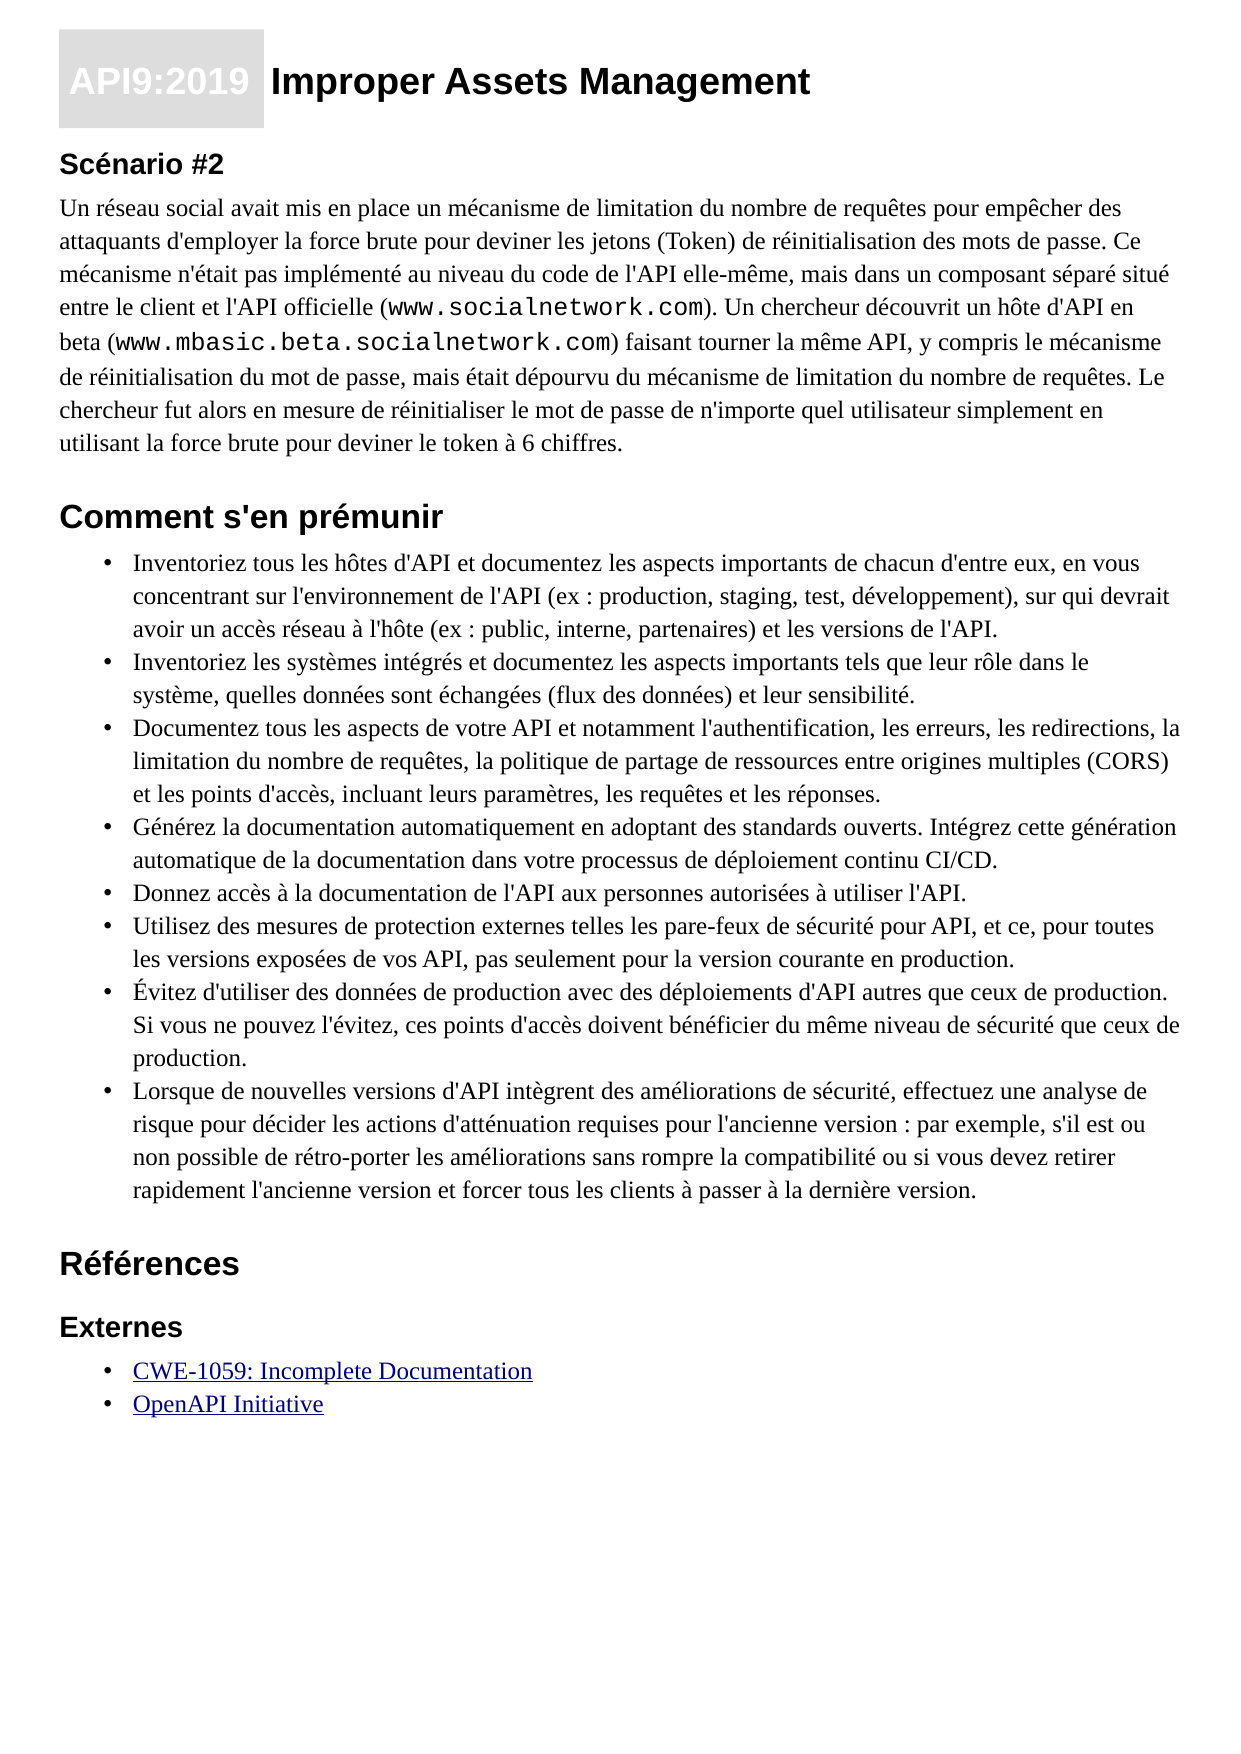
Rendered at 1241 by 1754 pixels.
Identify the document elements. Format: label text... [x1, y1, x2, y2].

list Documentez tous les aspects de votre API et notamment l'authentification, les erreurs, les redirections, la limitation du nombre de requêtes, la politique de partage de ressources entre origines multiples (CORS) et les points d'accès, incluant leurs paramètres, les requêtes et les réponses. [103, 713, 1181, 808]
subtitle Références [59, 1244, 1181, 1282]
list Utilisez des mesures de protection externes telles les pare-feux de sécurité pour API, et ce, pour toutes les versions exposées de vos API, pas seulement pour la version courante en production. [103, 911, 1181, 973]
list Inventoriez tous les hôtes d'API et documentez les aspects importants de chacun d'entre eux, en vous concentrant sur l'environnement de l'API (ex : production, staging, test, développement), sur qui devrait avoir un accès réseau à l'hôte (ex : public, interne, partenaires) et les versions de l'API. [103, 548, 1181, 643]
list OpenAPI Initiative [103, 1389, 1181, 1417]
list Donnez accès à la documentation de l'API aux personnes autorisées à utiliser l'API. [103, 878, 1181, 907]
subtitle Externes [59, 1309, 1181, 1343]
list Inventoriez les systèmes intégrés et documentez les aspects importants tels que leur rôle dans le système, quelles données sont échangées (flux des données) et leur sensibilité. [103, 647, 1181, 709]
list Lorsque de nouvelles versions d'API intègrent des améliorations de sécurité, effectuez une analyse de risque pour décider les actions d'atténuation requises pour l'ancienne version : par exemple, s'il est ou non possible de rétro-porter les améliorations sans rompre la compatibilité ou si vous devez retirer rapidement l'ancienne version et forcer tous les clients à passer à la dernière version. [103, 1076, 1181, 1204]
list Évitez d'utiliser des données de production avec des déploiements d'API autres que ceux de production. Si vous ne pouvez l'évitez, ces points d'accès doivent bénéficier du même niveau de sécurité que ceux de production. [103, 977, 1181, 1072]
subtitle Scénario #2 [59, 147, 1181, 181]
text Un réseau social avait mis en place un mécanisme de limitation du nombre de requêtes pour empêcher des attaquants d'employer la force brute pour deviner les jetons (Token) de réinitialisation des mots de passe. Ce mécanisme n'était pas implémenté au niveau du code de l'API elle-même, mais dans un composant séparé situé entre le client et l'API officielle (www.socialnetwork.com). Un chercheur découvrit un hôte d'API en beta (www.mbasic.beta.socialnetwork.com) faisant tourner la même API, y compris le mécanisme de réinitialisation du mot de passe, mais était dépourvu du mécanisme de limitation du nombre de requêtes. Le chercheur fut alors en mesure de réinitialiser le mot de passe de n'importe quel utilisateur simplement en utilisant la force brute pour deviner le token à 6 chiffres. [59, 193, 1181, 457]
list Générez la documentation automatiquement en adoptant des standards ouverts. Intégrez cette génération automatique de la documentation dans votre processus de déploiement continu CI/CD. [103, 812, 1181, 874]
list CWE-1059: Incomplete Documentation [103, 1356, 1181, 1384]
subtitle Comment s'en prémunir [59, 497, 1181, 535]
